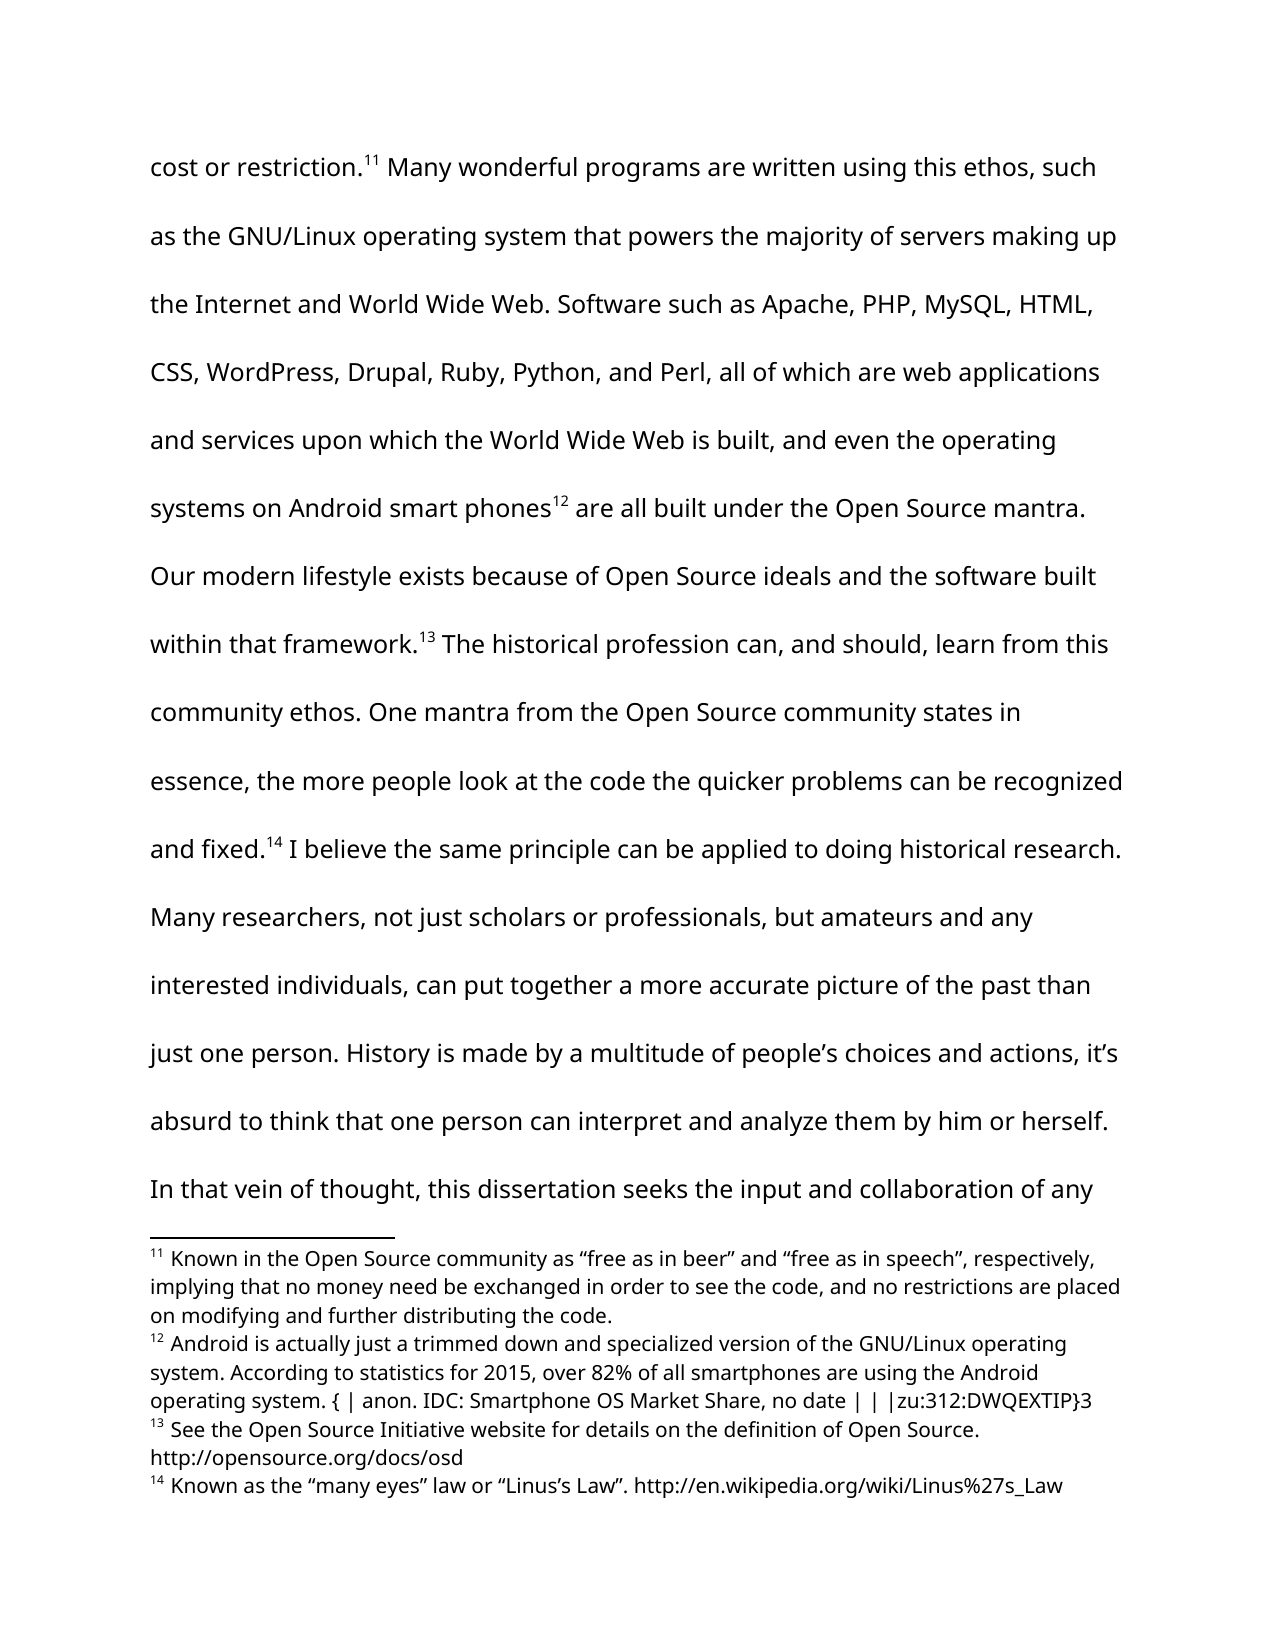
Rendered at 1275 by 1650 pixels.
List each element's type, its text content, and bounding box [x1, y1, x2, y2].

text See the Open Source Initiative website for details on the definition of Open Source. http://opensource.org/docs/osd [150, 1415, 1125, 1472]
text Known as the “many eyes” law or “Linus’s Law”. http://en.wikipedia.org/wiki/Linus%27s_Law [150, 1472, 1125, 1500]
text cost or restriction. Many wonderful programs are written using this ethos, such as the GNU/Linux operating system that powers the majority of servers making up the Internet and World Wide Web. Software such as Apache, PHP, MySQL, HTML, CSS, WordPress, Drupal, Ruby, Python, and Perl, all of which are web applications and services upon which the World Wide Web is built, and even the operating systems on Android smart phones are all built under the Open Source mantra. Our modern lifestyle exists because of Open Source ideals and the software built within that framework. The historical profession can, and should, learn from this community ethos. One mantra from the Open Source community states in essence, the more people look at the code the quicker problems can be recognized and fixed. I believe the same principle can be applied to doing historical research. Many researchers, not just scholars or professionals, but amateurs and any interested individuals, can put together a more accurate picture of the past than just one person. History is made by a multitude of people’s choices and actions, it’s absurd to think that one person can interpret and analyze them by him or herself. In that vein of thought, this dissertation seeks the input and collaboration of any [150, 150, 1125, 1206]
text Android is actually just a trimmed down and specialized version of the GNU/Linux operating system. According to statistics for 2015, over 82% of all smartphones are using the Android operating system. { | anon. IDC: Smartphone OS Market Share, no date | | |zu:312:DWQEXTIP}3 [150, 1329, 1125, 1415]
text Known in the Open Source community as “free as in beer” and “free as in speech”, respectively, implying that no money need be exchanged in order to see the code, and no restrictions are placed on modifying and further distributing the code. [150, 1244, 1125, 1329]
